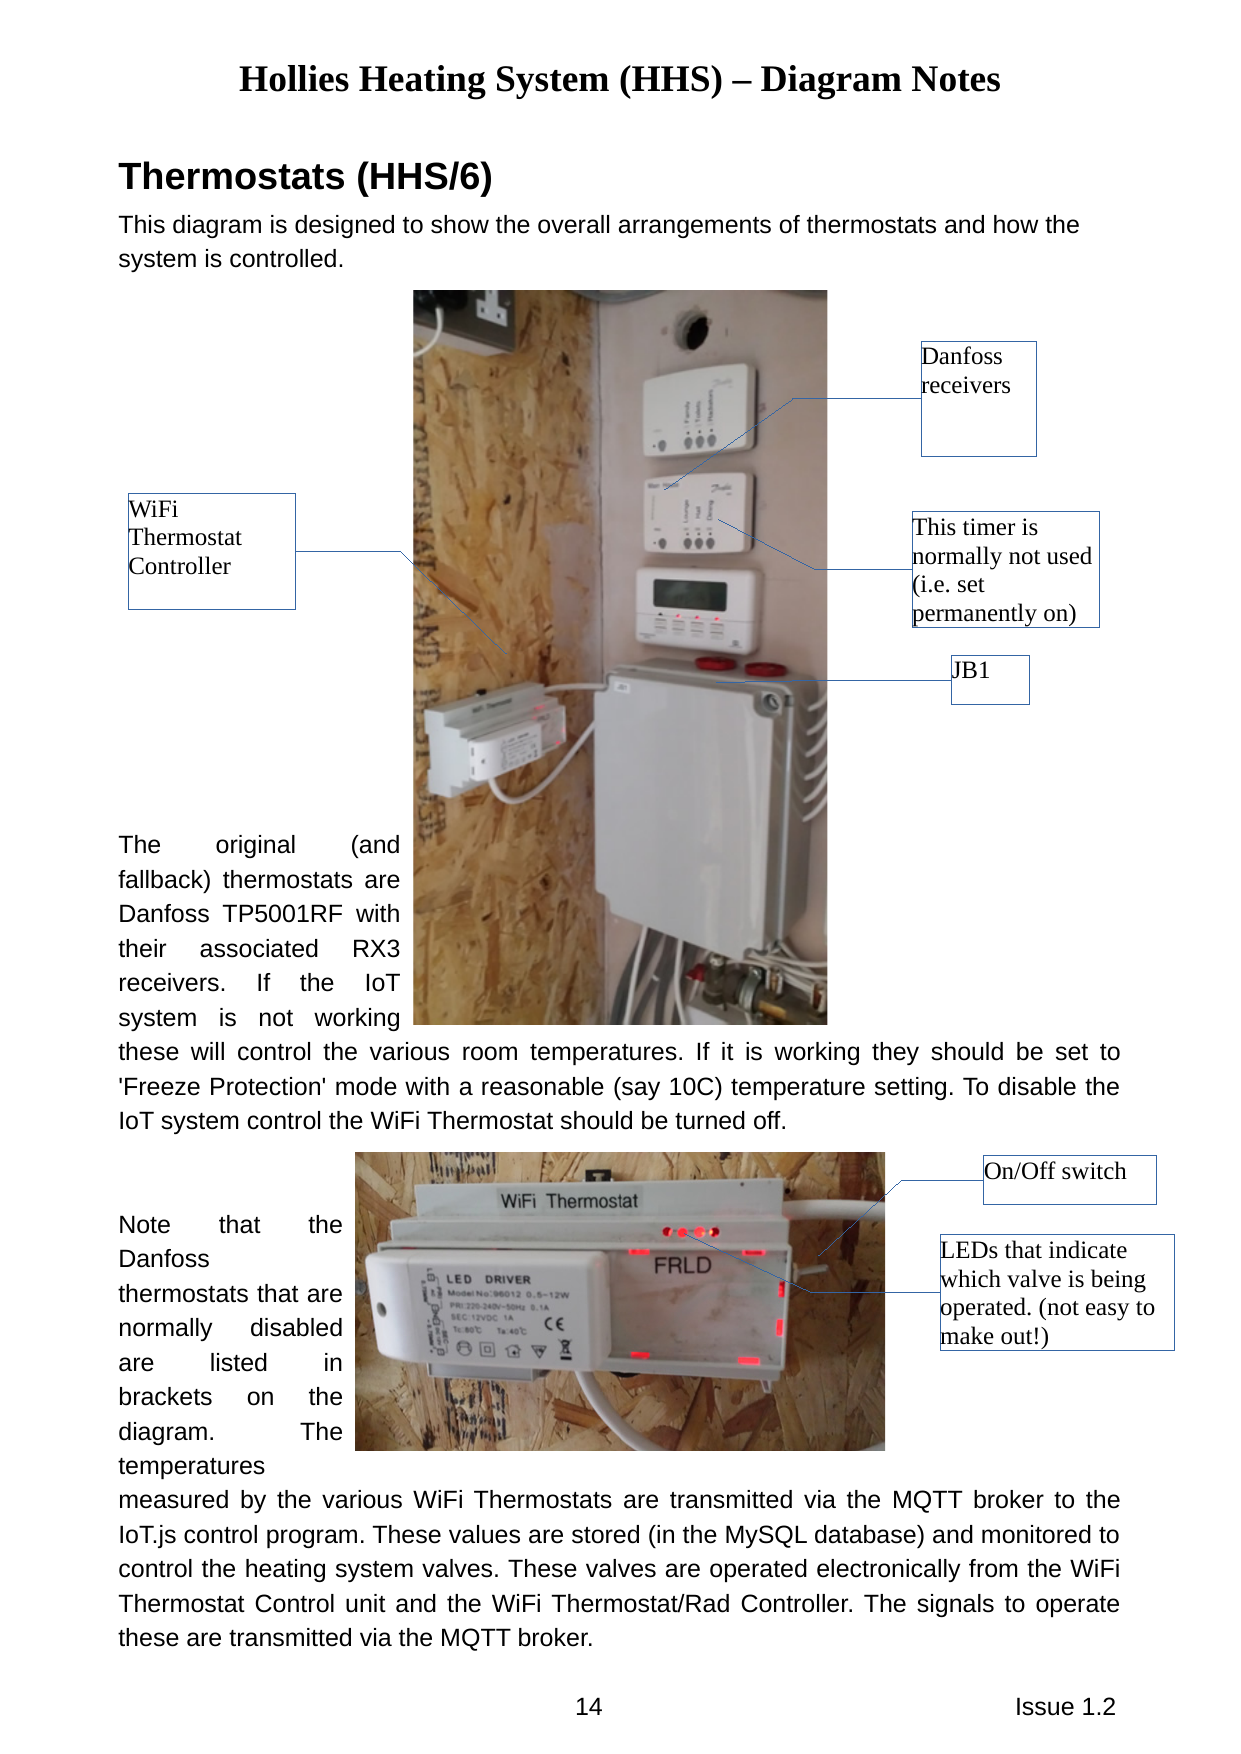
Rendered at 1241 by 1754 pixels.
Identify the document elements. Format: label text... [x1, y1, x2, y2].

text Note that the Danfoss thermostats that are normally disabled are listed in brackets on the diagram. The temperatures measured by the various WiFi Thermostats are transmitted via the MQTT broker to the IoT.js control program. These values are stored (in the MySQL database) and monitored to control the heating system valves. These valves are operated electronically from the WiFi Thermostat Control unit and the WiFi Thermostat/Rad Controller. The signals to operate these are transmitted via the MQTT broker. [118, 1210, 1122, 1652]
picture [412, 290, 828, 1025]
picture [355, 1152, 886, 1451]
text This diagram is designed to show the overall arrangements of thermostats and how the system is controlled. [118, 210, 1122, 273]
subtitle Thermostats (HHS/6) [118, 154, 1122, 197]
text The original (and fallback) thermostats are Danfoss TP5001RF with their associated RX3 receivers. If the IoT system is not working these will control the various room temperatures. If it is working they should be set to 'Freeze Protection' mode with a reasonable (say 10C) temperature setting. To disable the IoT system control the WiFi Thermostat should be turned off. [118, 830, 1122, 1135]
